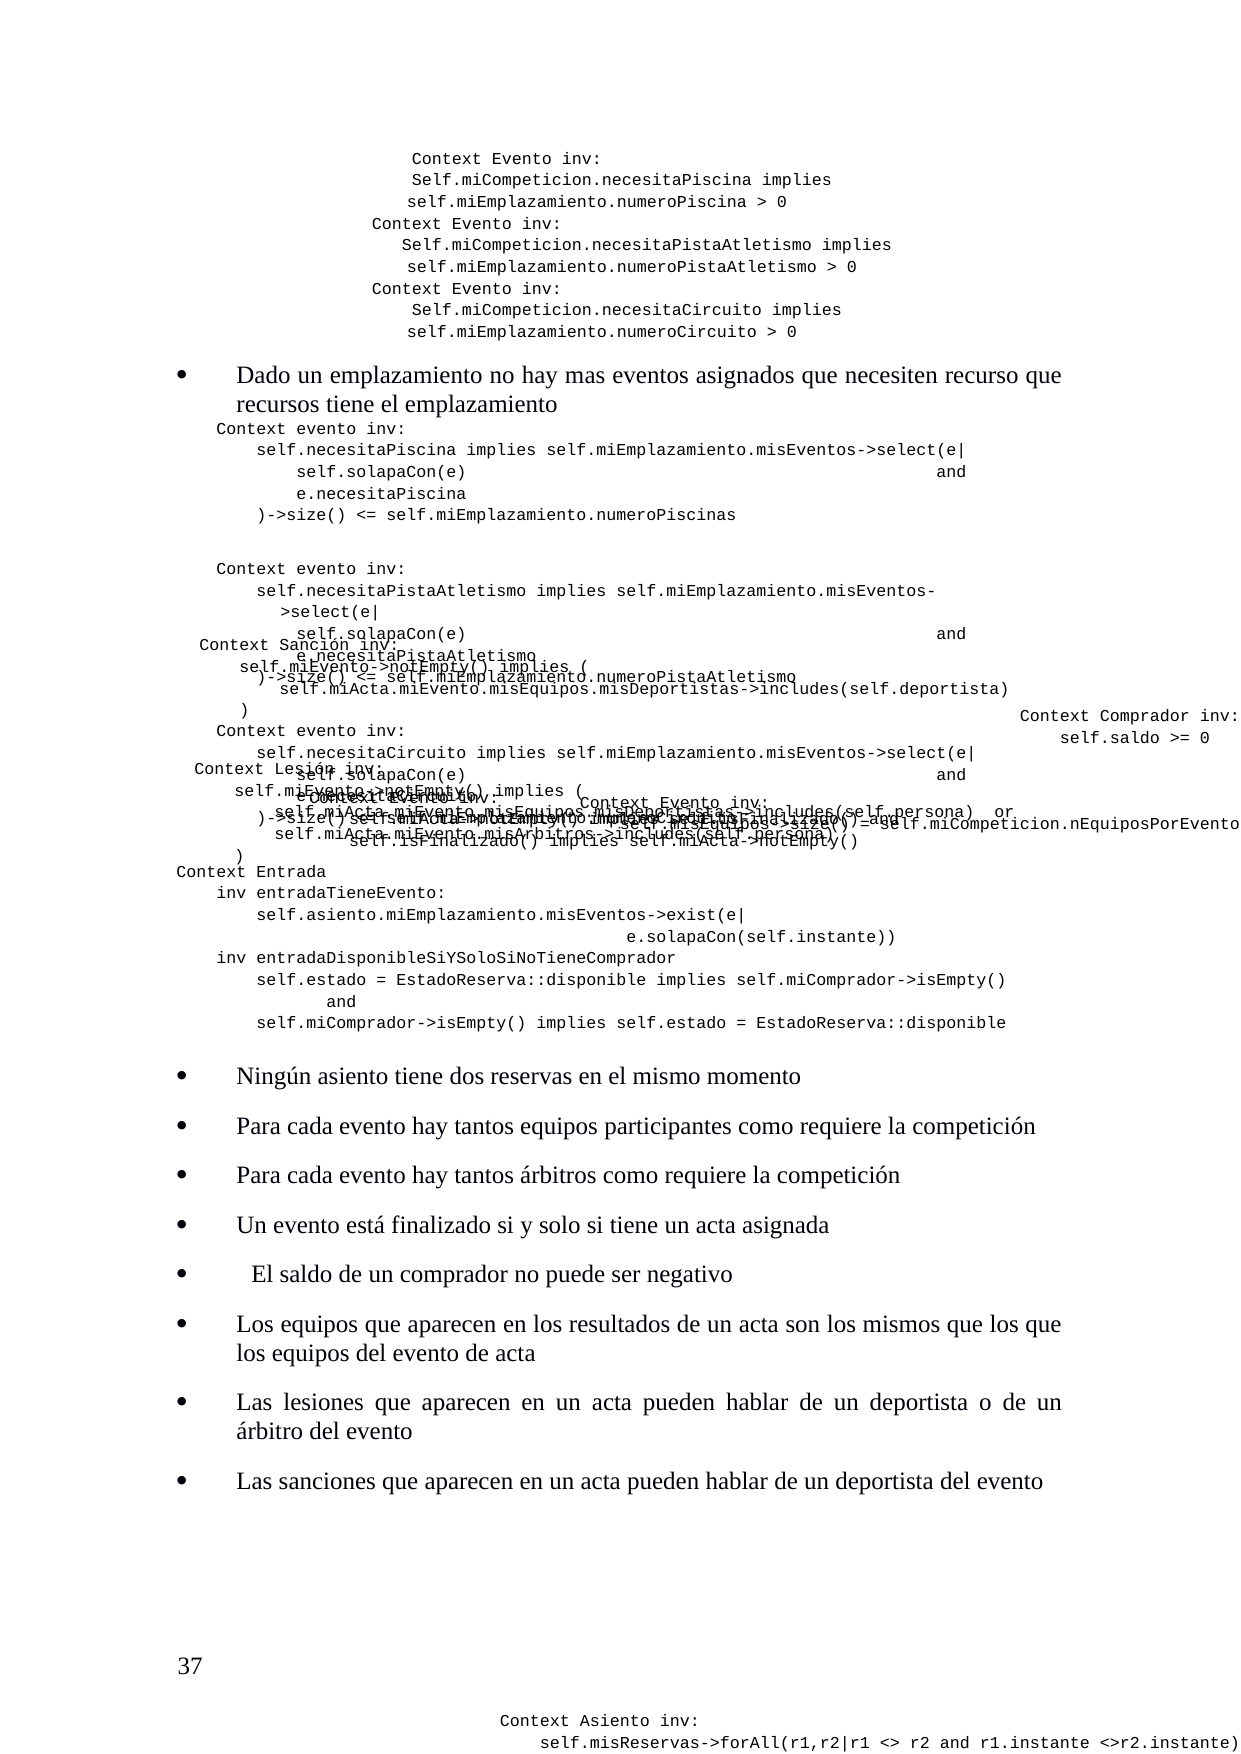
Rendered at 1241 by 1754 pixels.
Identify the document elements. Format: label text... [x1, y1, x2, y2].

list Para cada evento hay tantos árbitros como requiere la competición [177, 1160, 1063, 1189]
list Las sanciones que aparecen en un acta pueden hablar de un deportista del evento [177, 1466, 1063, 1494]
list Las lesiones que aparecen en un acta pueden hablar de un deportista o de un árbitro del evento [177, 1387, 1063, 1445]
list Los equipos que aparecen en los resultados de un acta son los mismos que los que los equipos del evento de acta [177, 1309, 1063, 1367]
list Ningún asiento tiene dos reservas en el mismo momento [177, 1061, 1063, 1090]
list Un evento está finalizado si y solo si tiene un acta asignada [177, 1210, 1063, 1239]
list Para cada evento hay tantos equipos participantes como requiere la competición [177, 1111, 1063, 1139]
list El saldo de un comprador no puede ser negativo [177, 1259, 1063, 1288]
list Dado un emplazamiento no hay mas eventos asignados que necesiten recurso que recursos tiene el emplazamiento [177, 360, 1063, 417]
